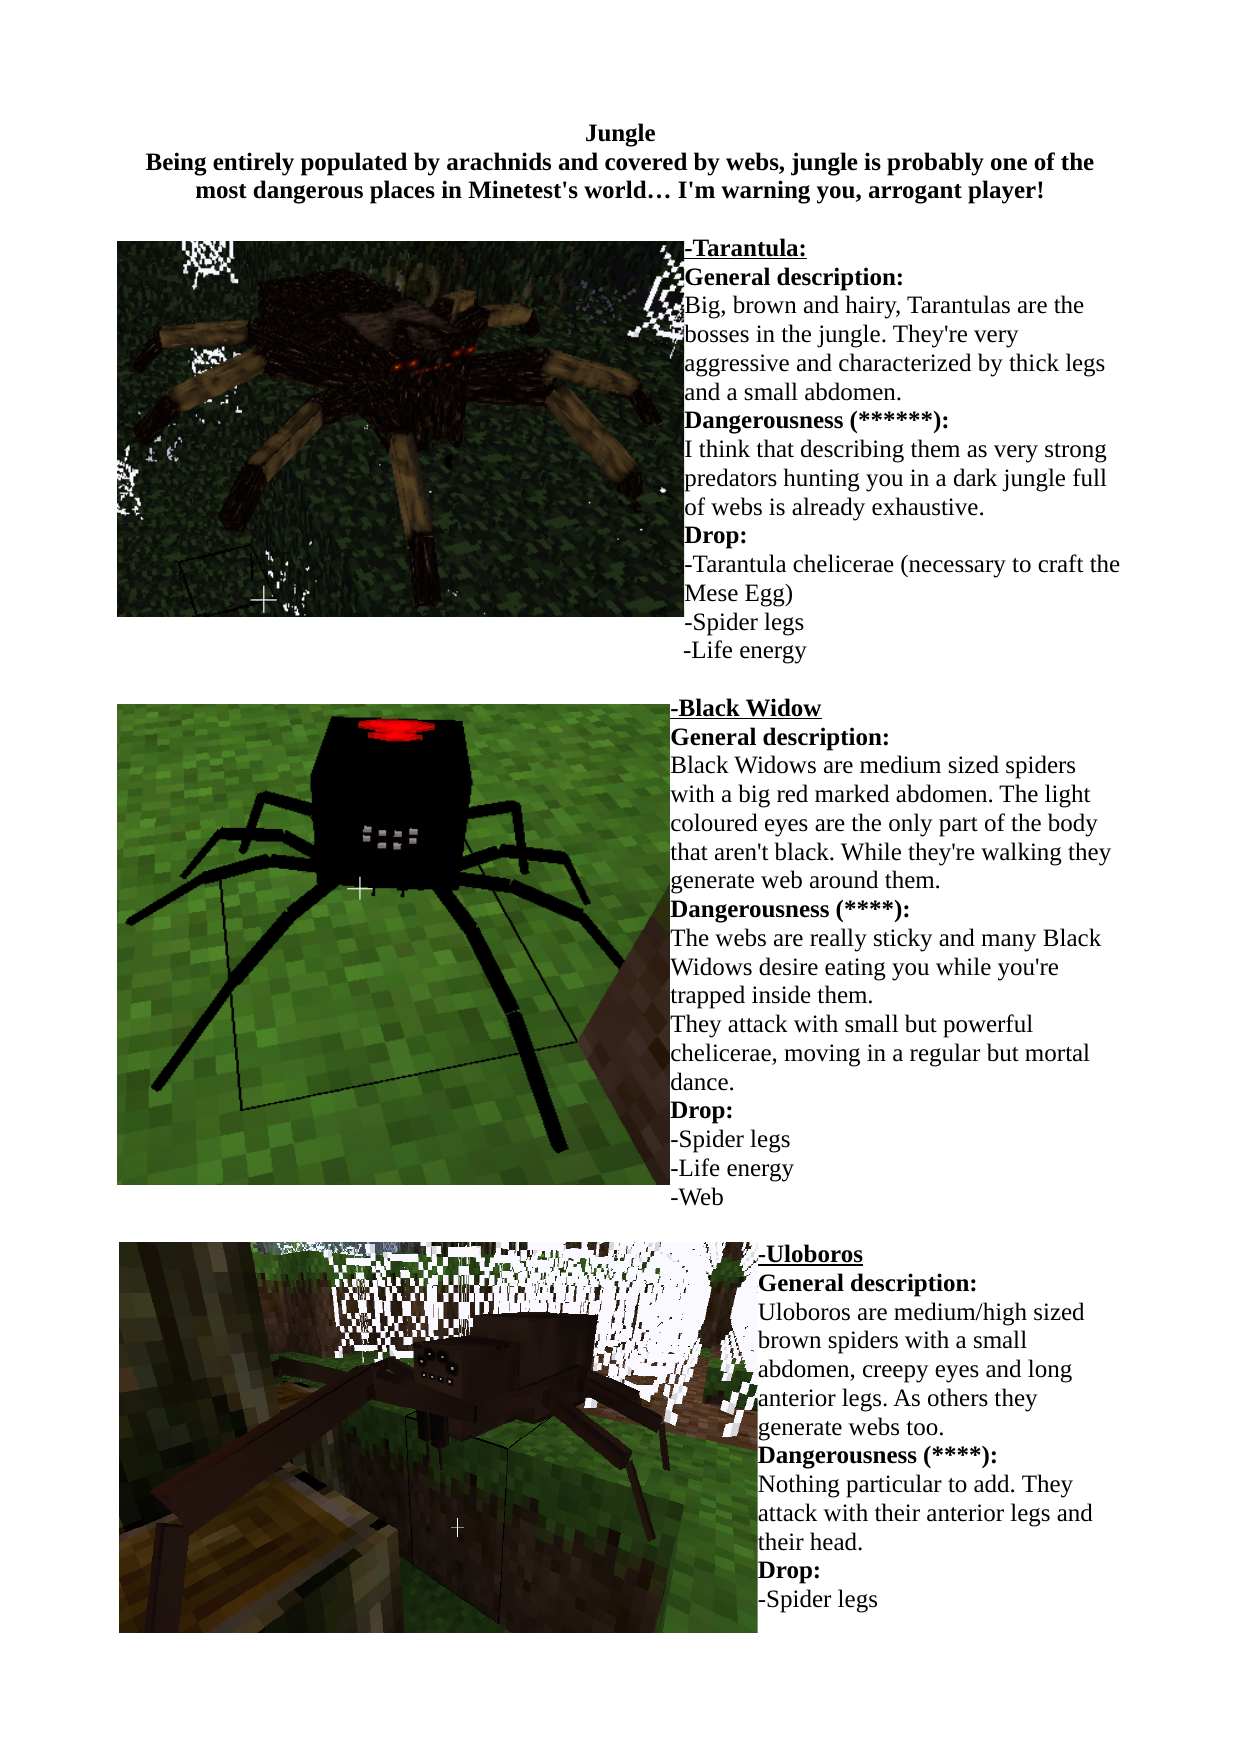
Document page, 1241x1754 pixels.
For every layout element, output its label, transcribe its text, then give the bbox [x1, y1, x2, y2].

picture [119, 1242, 758, 1633]
text The webs are really sticky and many Black Widows desire eating you while you're trapped inside them. [670, 923, 1122, 1009]
text Big, brown and hairy, Tarantulas are the bosses in the jungle. They're very aggressive and characterized by thick legs and a small abdomen. [685, 291, 1122, 406]
text Drop: [670, 1096, 1122, 1124]
text -Uloboros [118, 1239, 1122, 1268]
text They attack with small but powerful chelicerae, moving in a regular but mortal dance. [670, 1009, 1122, 1096]
text -Spider legs [118, 607, 1122, 636]
text -Spider legs [758, 1584, 1122, 1613]
text -Web [118, 1182, 1122, 1211]
text -Tarantula: [118, 233, 1122, 262]
text General description: [758, 1268, 1122, 1297]
picture [117, 704, 670, 1185]
text -Life energy [118, 636, 1122, 664]
text Nothing particular to add. They attack with their anterior legs and their head. [758, 1469, 1122, 1556]
text -Life energy [670, 1153, 1122, 1182]
text Dangerousness (****): [758, 1441, 1122, 1469]
text -Spider legs [670, 1124, 1122, 1153]
text General description: [670, 722, 1122, 751]
text -Tarantula chelicerae (necessary to craft the Mese Egg) [685, 549, 1122, 607]
text Dangerousness (****): [670, 894, 1122, 923]
text Black Widows are medium sized spiders with a big red marked abdomen. The light coloured eyes are the only part of the body that aren't black. While they're walking they generate web around them. [670, 751, 1122, 894]
text Uloboros are medium/high sized brown spiders with a small abdomen, creepy eyes and long anterior legs. As others they generate webs too. [758, 1297, 1122, 1441]
text General description: [685, 262, 1122, 291]
text Drop: [685, 521, 1122, 549]
text Being entirely populated by arachnids and covered by webs, jungle is probably one of the most dangerous places in Minetest's world… I'm warning you, arrogant player! [118, 147, 1122, 204]
text Drop: [758, 1556, 1122, 1584]
text -Black Widow [118, 693, 1122, 722]
text I think that describing them as very strong predators hunting you in a dark jungle full of webs is already exhaustive. [685, 434, 1122, 521]
picture [117, 241, 685, 617]
text Jungle [118, 118, 1122, 147]
text Dangerousness (******): [685, 406, 1122, 434]
